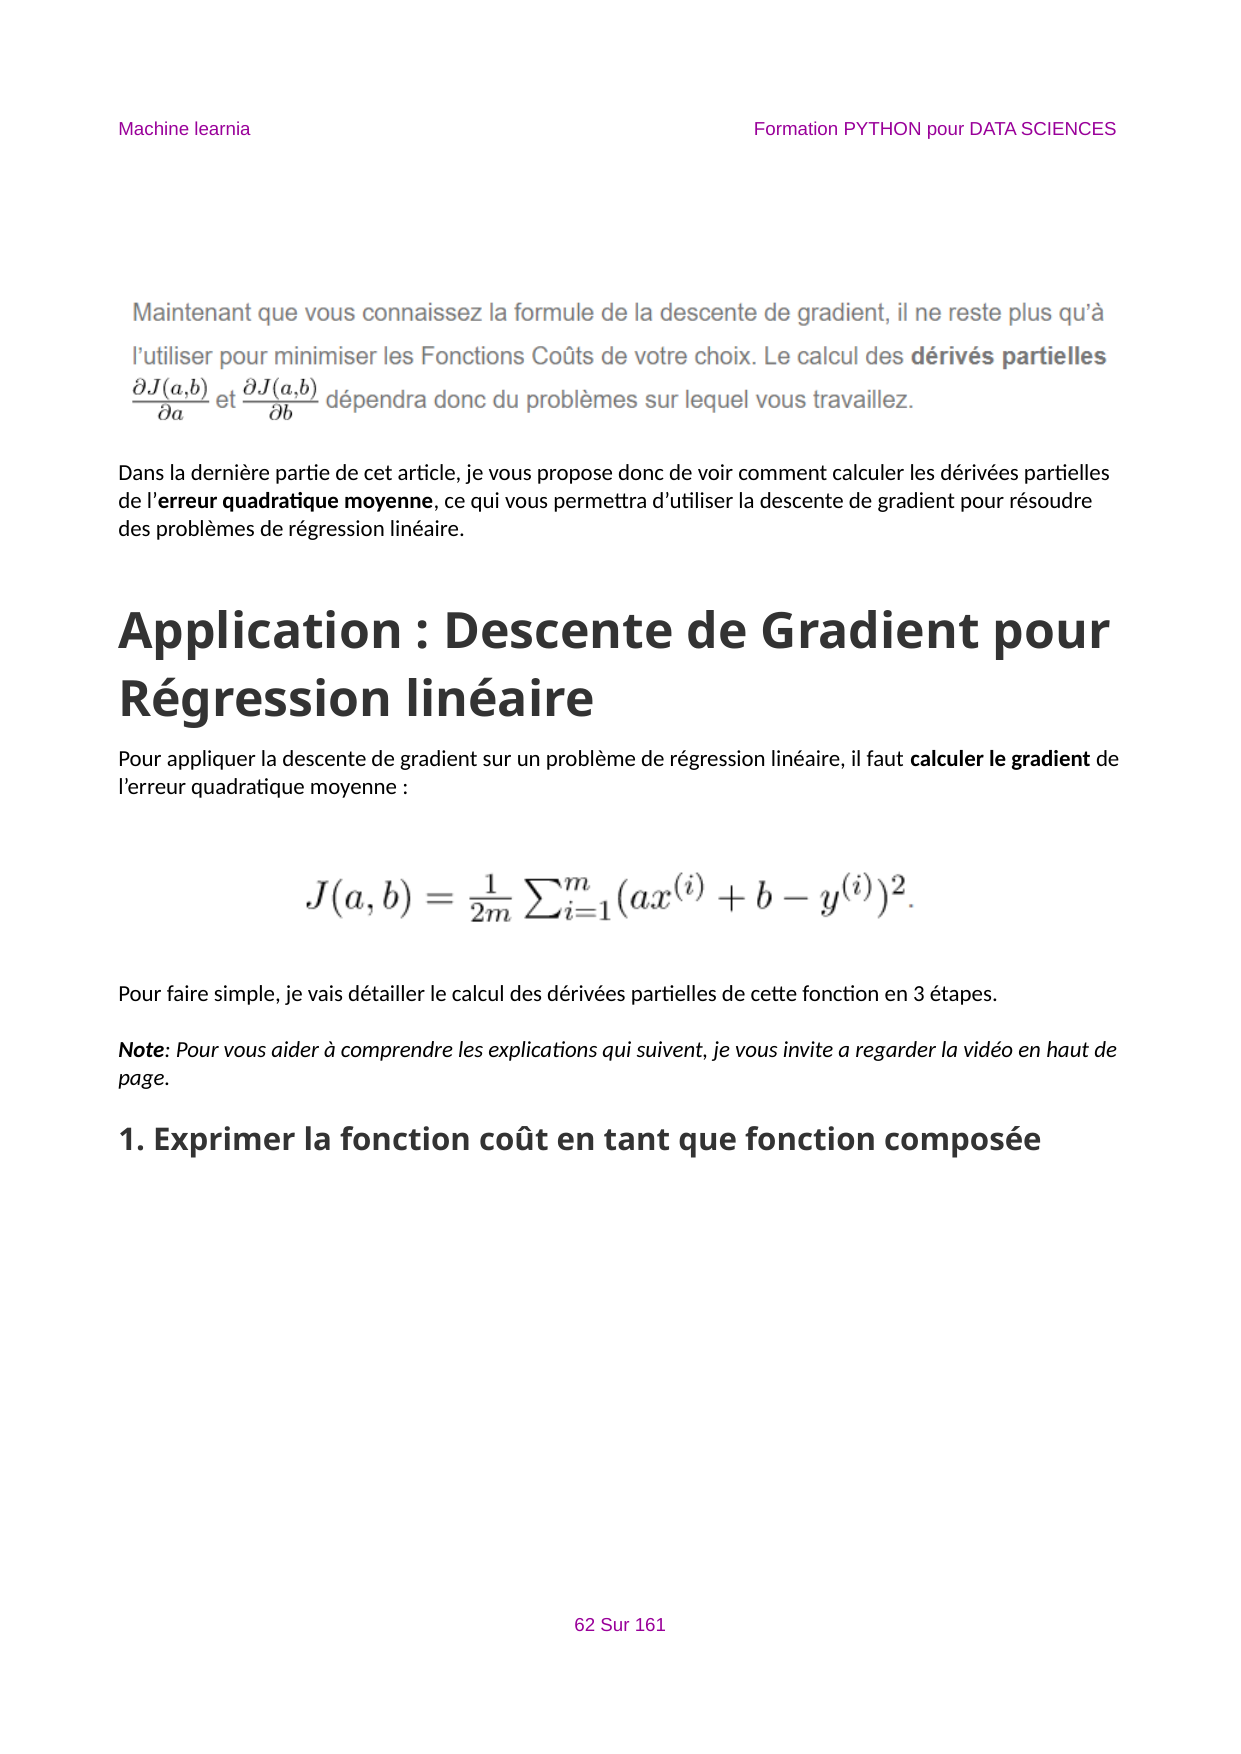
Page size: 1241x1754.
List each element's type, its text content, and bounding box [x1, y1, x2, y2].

text Dans la dernière partie de cet article, je vous propose donc de voir comment calculer les dérivées partielles de l’erreur quadratique moyenne, ce qui vous permettra d’utiliser la descente de gradient pour résoudre des problèmes de régression linéaire. [118, 458, 1122, 542]
picture [118, 281, 1122, 431]
text Pour appliquer la descente de gradient sur un problème de régression linéaire, il faut calculer le gradient de l’erreur quadratique moyenne : [118, 744, 1122, 800]
text Note: Pour vous aider à comprendre les explications qui suivent, je vous invite a regarder la vidéo en haut de page. [118, 1036, 1122, 1092]
subtitle 1. Exprimer la fonction coût en tant que fonction composée [118, 1117, 1122, 1159]
picture [282, 828, 958, 952]
text Pour faire simple, je vais détailler le calcul des dérivées partielles de cette fonction en 3 étapes. [118, 979, 1122, 1007]
subtitle Application : Descente de Gradient pour Régression linéaire [118, 595, 1122, 731]
